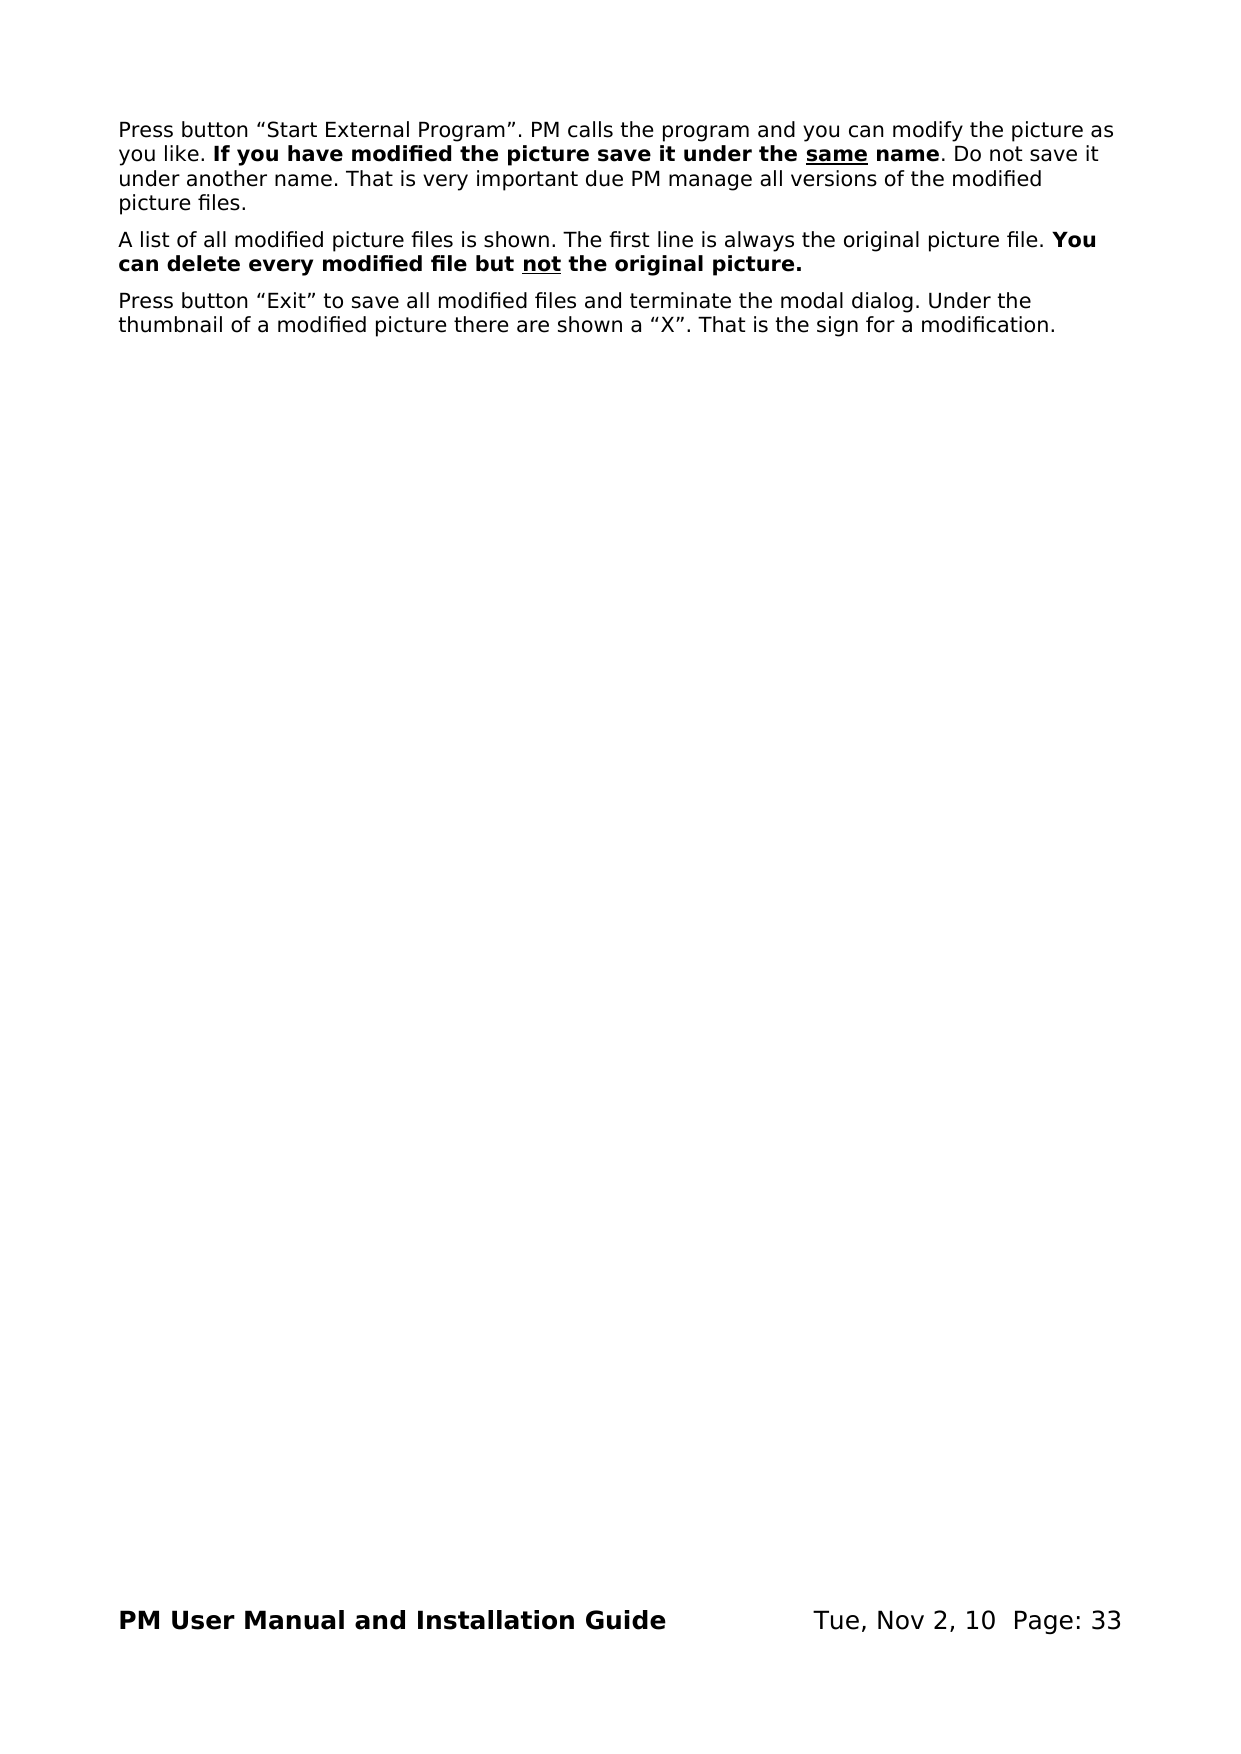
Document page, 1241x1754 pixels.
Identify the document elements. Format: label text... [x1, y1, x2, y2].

text Press button “Start External Program”. PM calls the program and you can modify the picture as you like. If you have modified the picture save it under the same name. Do not save it under another name. That is very important due PM manage all versions of the modified picture files. [118, 118, 1122, 215]
text A list of all modified picture files is shown. The first line is always the original picture file. You can delete every modified file but not the original picture. [118, 228, 1122, 276]
text Press button “Exit” to save all modified files and terminate the modal dialog. Under the thumbnail of a modified picture there are shown a “X”. That is the sign for a modification. [118, 289, 1122, 337]
